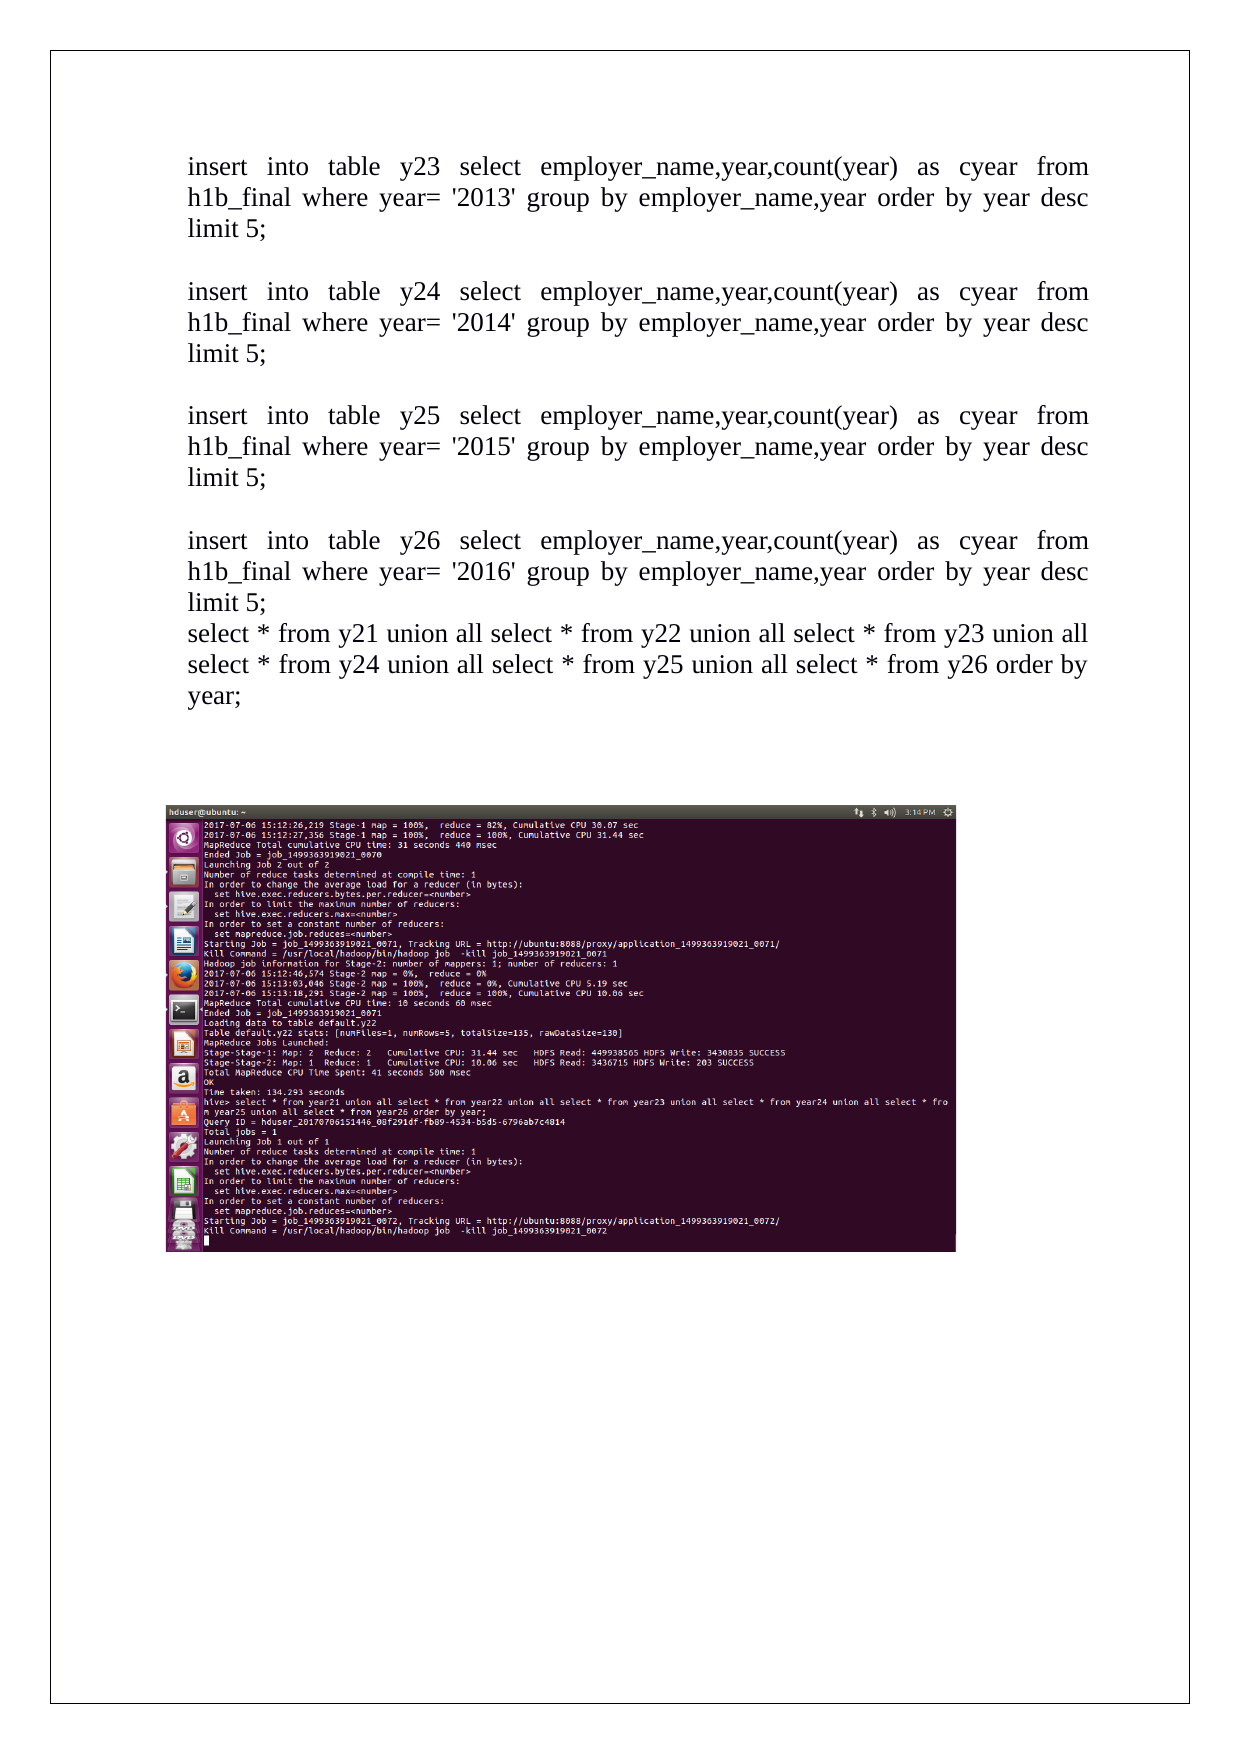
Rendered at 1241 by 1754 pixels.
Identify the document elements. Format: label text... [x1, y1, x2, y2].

text select * from y21 union all select * from y22 union all select * from y23 union all select * from y24 union all select * from y25 union all select * from y26 order by year; [187, 617, 1090, 711]
text insert into table y24 select employer_name,year,count(year) as cyear from h1b_final where year= '2014' group by employer_name,year order by year desc limit 5; [187, 274, 1090, 368]
text insert into table y23 select employer_name,year,count(year) as cyear from h1b_final where year= '2013' group by employer_name,year order by year desc limit 5; [187, 150, 1090, 243]
text insert into table y26 select employer_name,year,count(year) as cyear from h1b_final where year= '2016' group by employer_name,year order by year desc limit 5; [187, 524, 1090, 617]
picture [165, 805, 957, 1252]
text insert into table y25 select employer_name,year,count(year) as cyear from h1b_final where year= '2015' group by employer_name,year order by year desc limit 5; [187, 399, 1090, 493]
